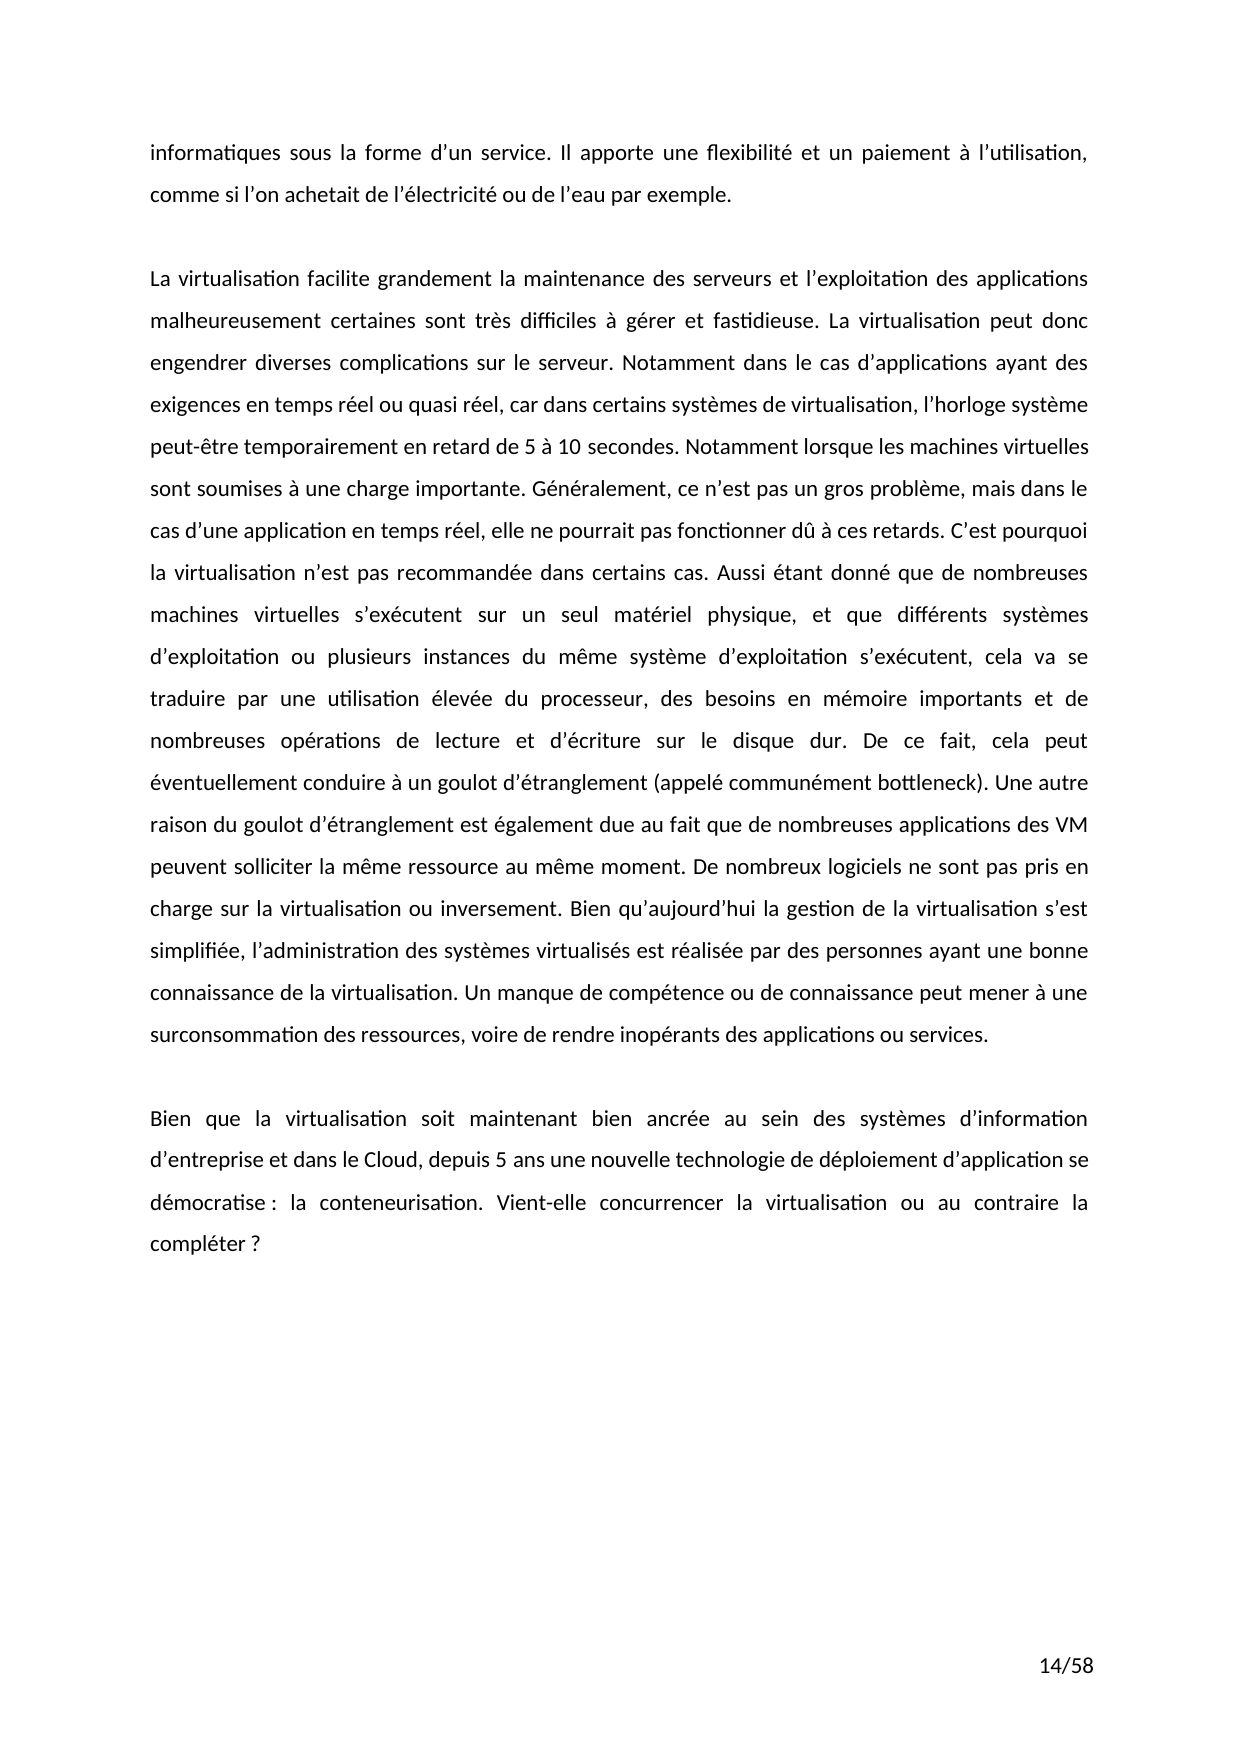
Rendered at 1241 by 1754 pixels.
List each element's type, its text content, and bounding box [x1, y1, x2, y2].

text La virtualisation facilite grandement la maintenance des serveurs et l’exploitation des applications malheureusement certaines sont très difficiles à gérer et fastidieuse. La virtualisation peut donc engendrer diverses complications sur le serveur. Notamment dans le cas d’applications ayant des exigences en temps réel ou quasi réel, car dans certains systèmes de virtualisation, l’horloge système peut-être temporairement en retard de 5 à 10 secondes. Notamment lorsque les machines virtuelles sont soumises à une charge importante. Généralement, ce n’est pas un gros problème, mais dans le cas d’une application en temps réel, elle ne pourrait pas fonctionner dû à ces retards. C’est pourquoi la virtualisation n’est pas recommandée dans certains cas. Aussi étant donné que de nombreuses machines virtuelles s’exécutent sur un seul matériel physique, et que différents systèmes d’exploitation ou plusieurs instances du même système d’exploitation s’exécutent, cela va se traduire par une utilisation élevée du processeur, des besoins en mémoire importants et de nombreuses opérations de lecture et d’écriture sur le disque dur. De ce fait, cela peut éventuellement conduire à un goulot d’étranglement (appelé communément bottleneck). Une autre raison du goulot d’étranglement est également due au fait que de nombreuses applications des VM peuvent solliciter la même ressource au même moment. De nombreux logiciels ne sont pas pris en charge sur la virtualisation ou inversement. Bien qu’aujourd’hui la gestion de la virtualisation s’est simplifiée, l’administration des systèmes virtualisés est réalisée par des personnes ayant une bonne connaissance de la virtualisation. Un manque de compétence ou de connaissance peut mener à une surconsommation des ressources, voire de rendre inopérants des applications ou services. [150, 264, 1090, 1048]
text informatiques sous la forme d’un service. Il apporte une flexibilité et un paiement à l’utilisation, comme si l’on achetait de l’électricité ou de l’eau par exemple. [150, 138, 1090, 208]
text Bien que la virtualisation soit maintenant bien ancrée au sein des systèmes d’information d’entreprise et dans le Cloud, depuis 5 ans une nouvelle technologie de déploiement d’application se démocratise : la conteneurisation. Vient-elle concurrencer la virtualisation ou au contraire la compléter ? [150, 1104, 1090, 1258]
